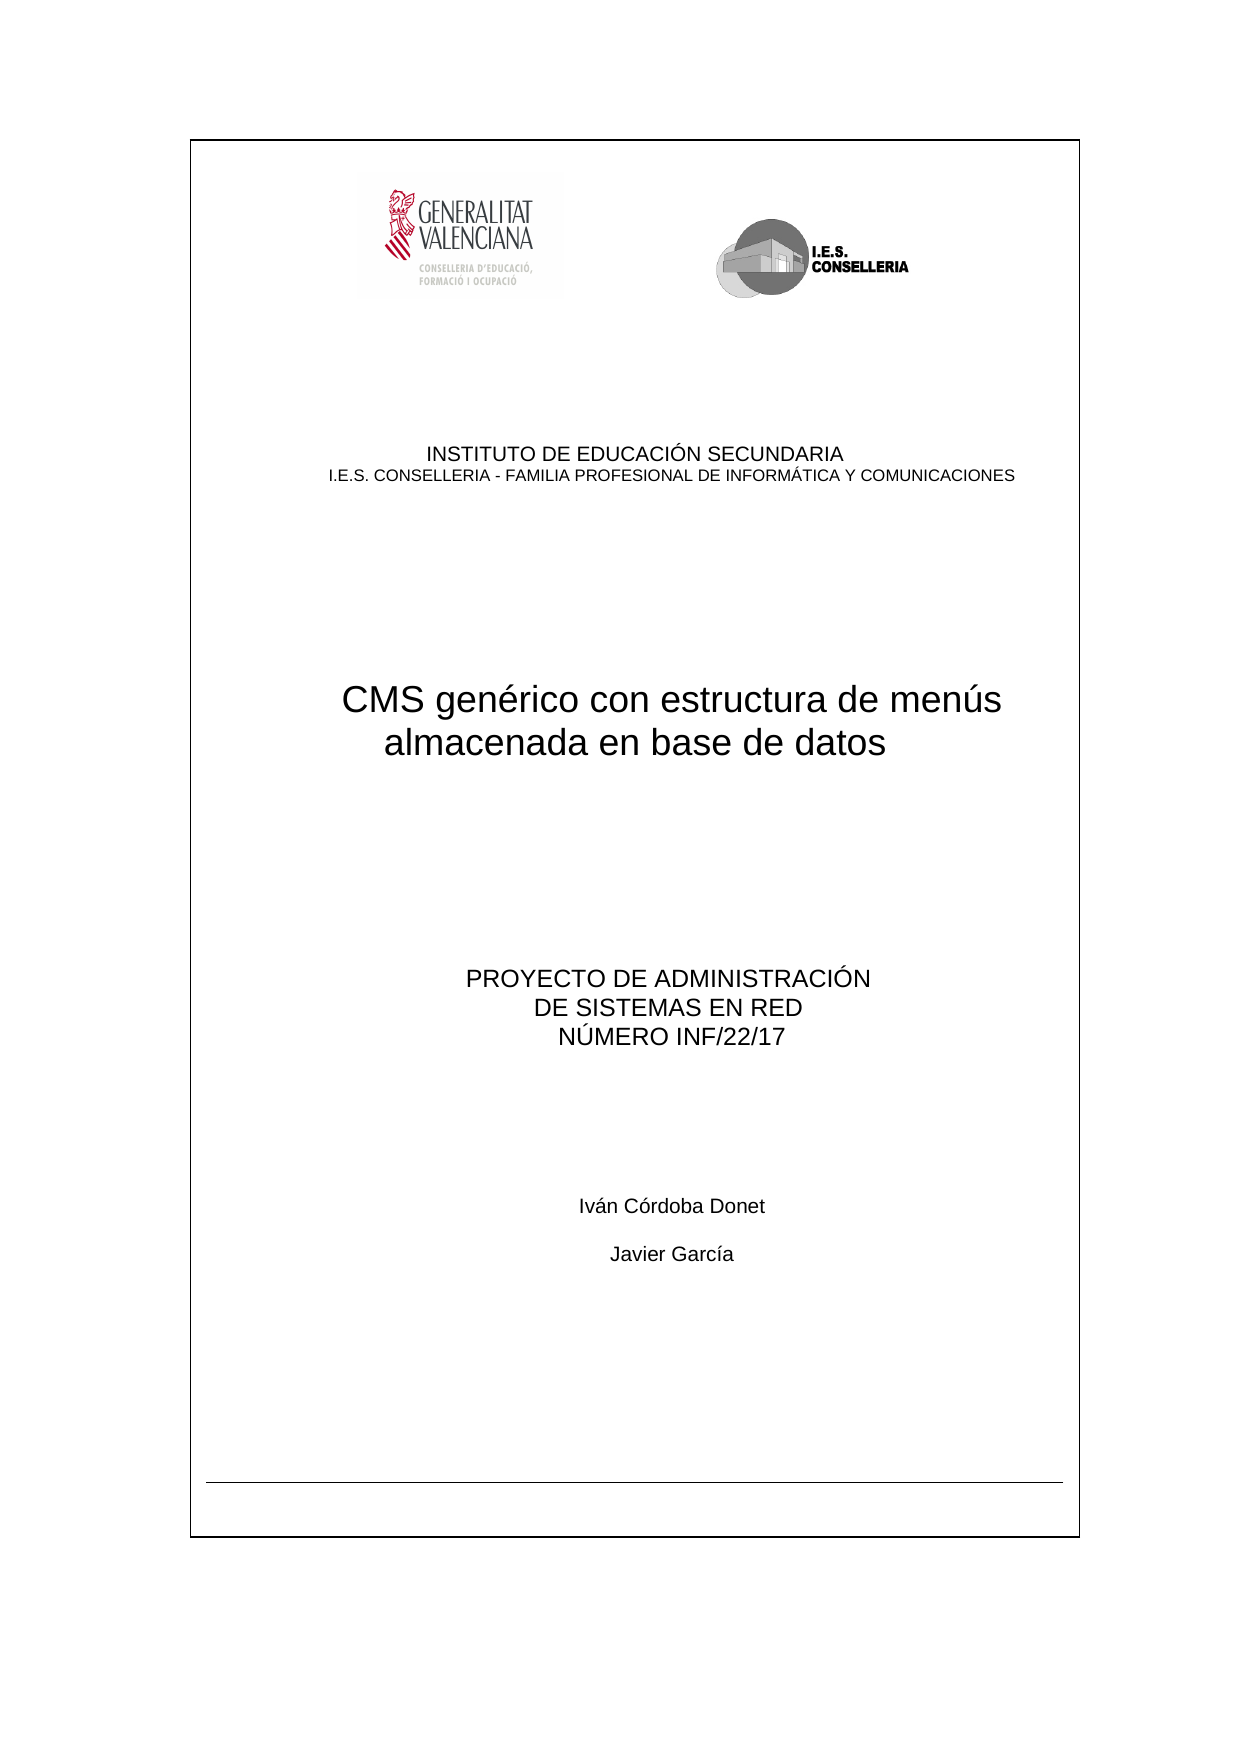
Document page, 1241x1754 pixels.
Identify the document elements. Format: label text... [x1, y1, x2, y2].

text CMS genérico con estructura de menús almacenada en base de datos [206, 677, 1063, 763]
picture [714, 217, 912, 299]
text INSTITUTO DE EDUCACIÓN SECUNDARIA [206, 442, 1063, 466]
text Javier García [206, 1242, 1063, 1266]
text NÚMERO INF/22/17 [206, 1022, 1063, 1051]
text PROYECTO DE ADMINISTRACIÓN [206, 964, 1063, 993]
text DE SISTEMAS EN RED [206, 993, 1063, 1022]
text Iván Córdoba Donet [206, 1194, 1063, 1218]
text I.E.S. CONSELLERIA - FAMILIA PROFESIONAL DE INFORMÁTICA Y COMUNICACIONES [206, 466, 1063, 485]
picture [357, 172, 564, 299]
